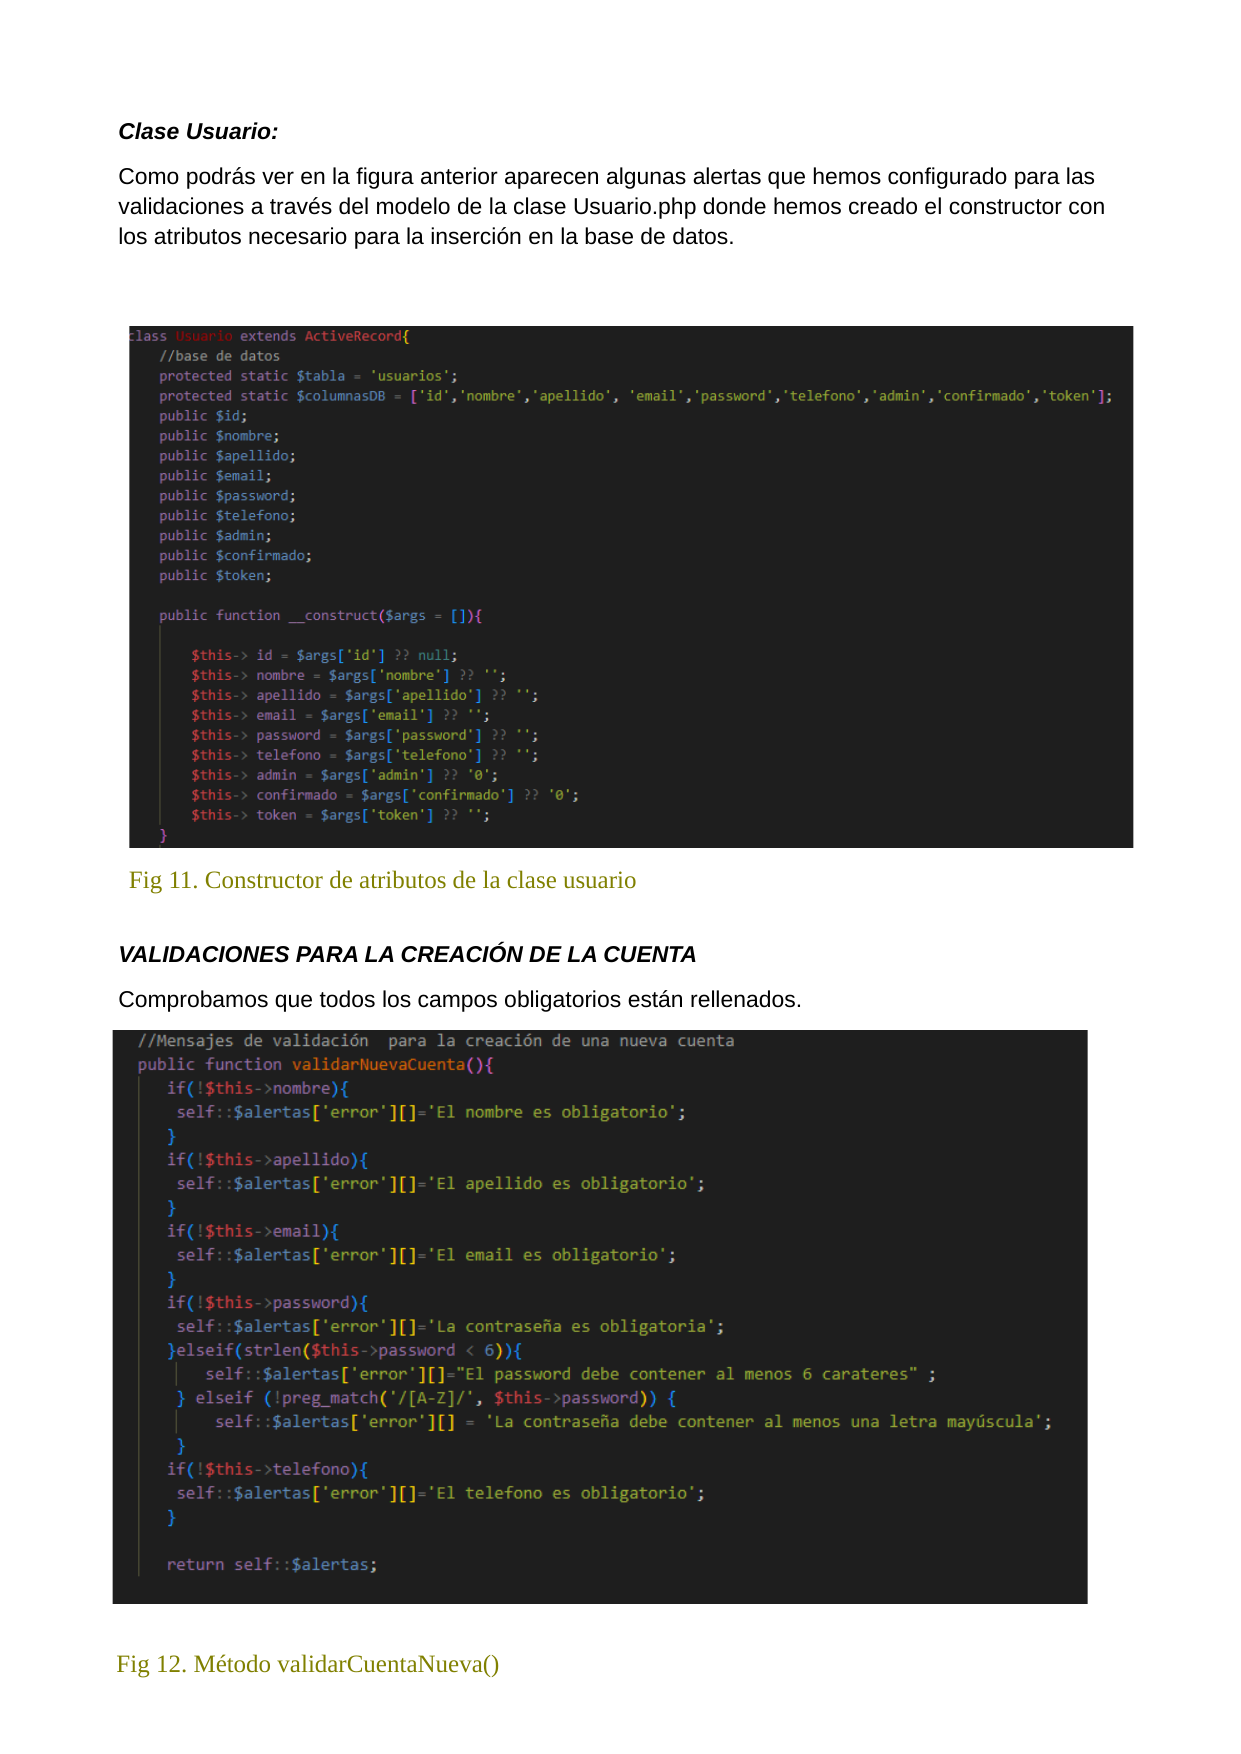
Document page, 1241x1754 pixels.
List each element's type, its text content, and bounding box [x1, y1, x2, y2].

picture [112, 1030, 1088, 1604]
picture [129, 326, 1134, 848]
text Comprobamos que todos los campos obligatorios están rellenados. [118, 986, 1122, 1013]
text VALIDACIONES PARA LA CREACIÓN DE LA CUENTA [118, 941, 1122, 968]
text Como podrás ver en la figura anterior aparecen algunas alertas que hemos configurado para las validaciones a través del modelo de la clase Usuario.php donde hemos creado el constructor con los atributos necesario para la inserción en la base de datos. [118, 163, 1122, 250]
text Clase Usuario: [118, 118, 1122, 144]
